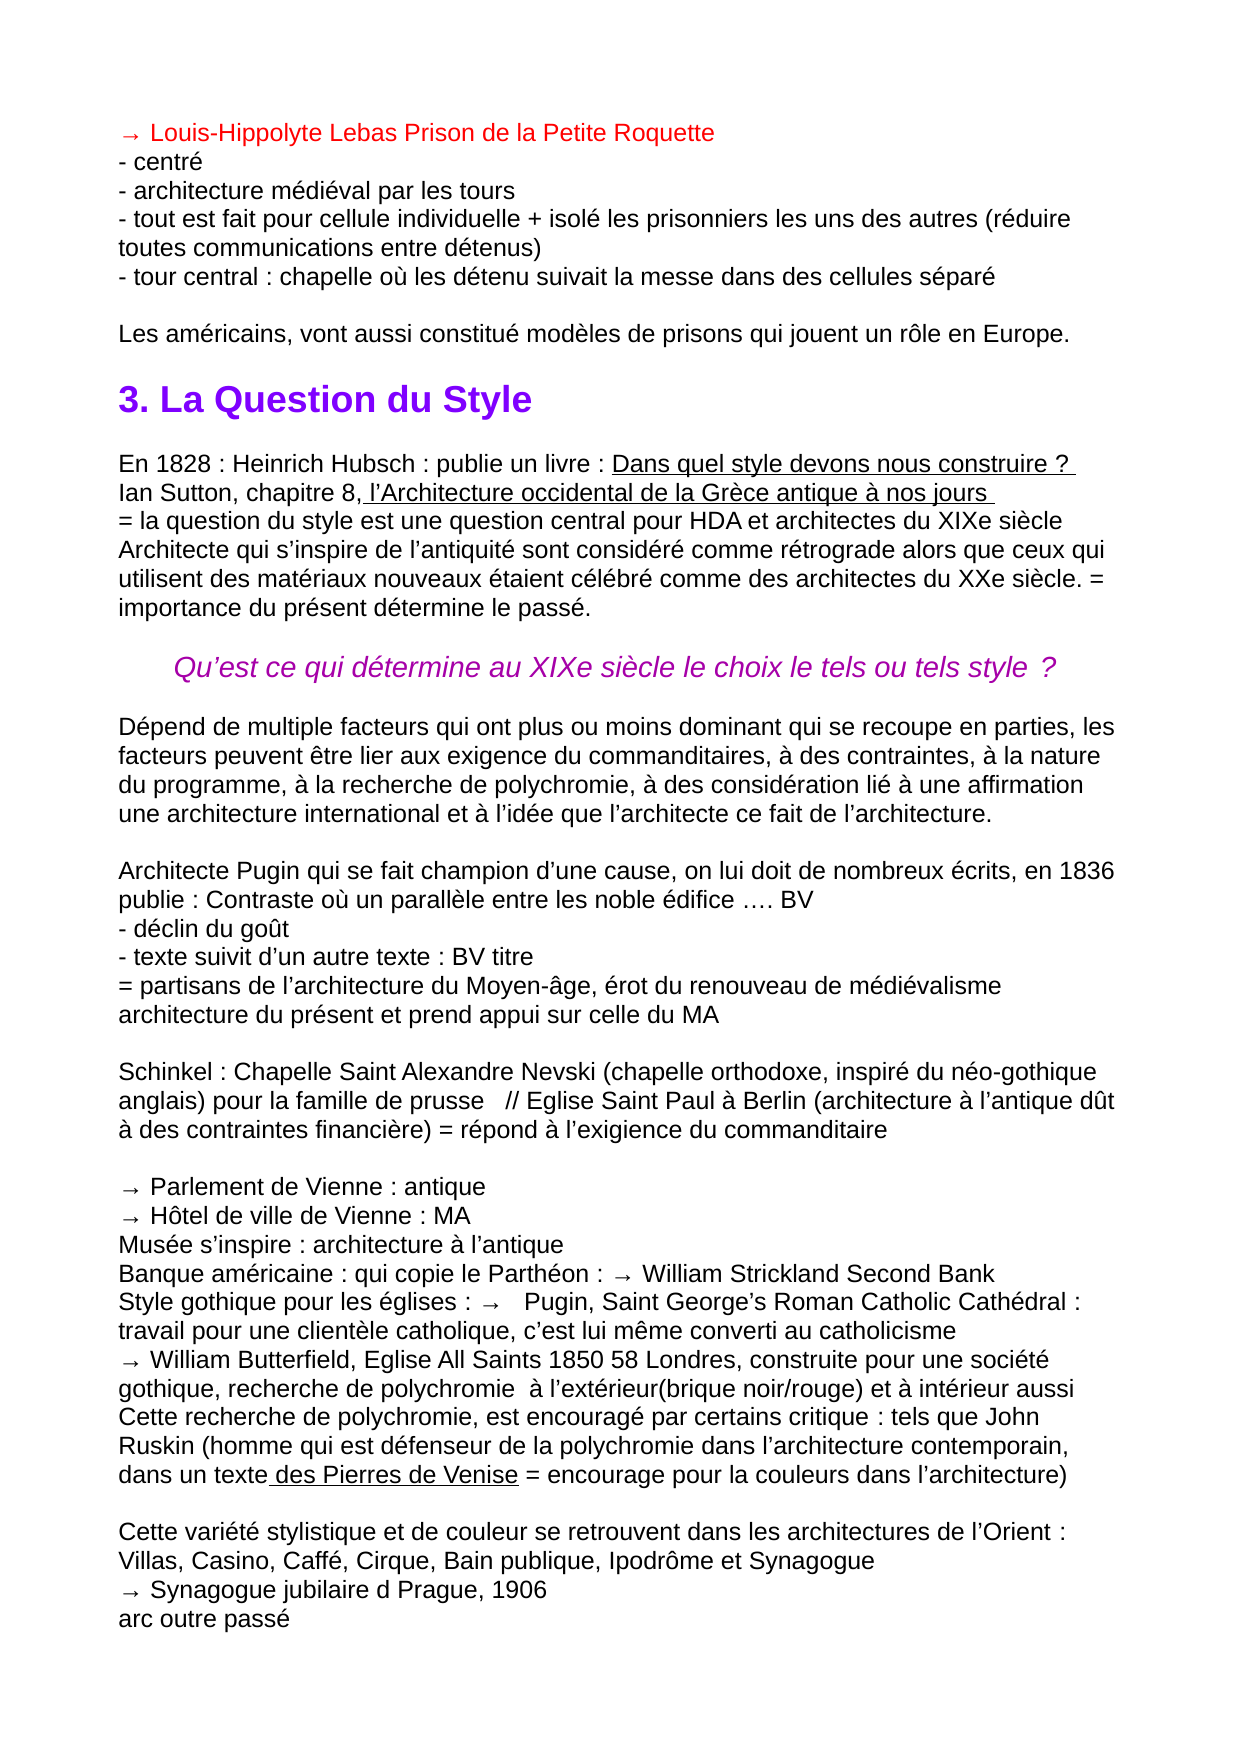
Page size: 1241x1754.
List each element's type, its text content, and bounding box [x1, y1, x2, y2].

text - centré [118, 147, 1122, 176]
text → Parlement de Vienne : antique [118, 1172, 1122, 1201]
text Musée s’inspire : architecture à l’antique [118, 1230, 1122, 1258]
text En 1828 : Heinrich Hubsch : publie un livre : Dans quel style devons nous construire ? [118, 449, 1122, 477]
text Banque américaine : qui copie le Parthéon : → William Strickland Second Bank [118, 1258, 1122, 1287]
text Schinkel : Chapelle Saint Alexandre Nevski (chapelle orthodoxe, inspiré du néo-gothique anglais) pour la famille de prusse // Eglise Saint Paul à Berlin (architecture à l’antique dût à des contraintes financière) = répond à l’exigience du commanditaire [118, 1057, 1122, 1143]
text - tout est fait pour cellule individuelle + isolé les prisonniers les uns des autres (réduire toutes communications entre détenus) [118, 204, 1122, 262]
text = partisans de l’architecture du Moyen-âge, érot du renouveau de médiévalisme [118, 971, 1122, 1000]
text Les américains, vont aussi constitué modèles de prisons qui jouent un rôle en Europe. [118, 319, 1122, 348]
text 3. La Question du Style [118, 377, 1122, 420]
text Cette recherche de polychromie, est encouragé par certains critique : tels que John Ruskin (homme qui est défenseur de la polychromie dans l’architecture contemporain, dans un texte des Pierres de Venise = encourage pour la couleurs dans l’architecture) [118, 1402, 1122, 1488]
text - tour central : chapelle où les détenu suivait la messe dans des cellules séparé [118, 262, 1122, 291]
text Ian Sutton, chapitre 8, l’Architecture occidental de la Grèce antique à nos jours [118, 477, 1122, 506]
text Dépend de multiple facteurs qui ont plus ou moins dominant qui se recoupe en parties, les facteurs peuvent être lier aux exigence du commanditaires, à des contraintes, à la nature du programme, à la recherche de polychromie, à des considération lié à une affirmation une architecture international et à l’idée que l’architecte ce fait de l’architecture. [118, 712, 1122, 827]
text arc outre passé [118, 1603, 1122, 1632]
text Architecte qui s’inspire de l’antiquité sont considéré comme rétrograde alors que ceux qui utilisent des matériaux nouveaux étaient célébré comme des architectes du XXe siècle. = importance du présent détermine le passé. [118, 535, 1122, 621]
text - texte suivit d’un autre texte : BV titre [118, 942, 1122, 971]
text Architecte Pugin qui se fait champion d’une cause, on lui doit de nombreux écrits, en 1836 publie : Contraste où un parallèle entre les noble édifice …. BV [118, 856, 1122, 913]
text → William Butterfield, Eglise All Saints 1850 58 Londres, construite pour une société gothique, recherche de polychromie à l’extérieur(brique noir/rouge) et à intérieur aussi [118, 1345, 1122, 1402]
text Cette variété stylistique et de couleur se retrouvent dans les architectures de l’Orient : Villas, Casino, Caffé, Cirque, Bain publique, Ipodrôme et Synagogue [118, 1517, 1122, 1575]
text → Synagogue jubilaire d Prague, 1906 [118, 1575, 1122, 1603]
text - architecture médiéval par les tours [118, 176, 1122, 204]
text - déclin du goût [118, 913, 1122, 942]
text → Louis-Hippolyte Lebas Prison de la Petite Roquette [118, 118, 1122, 147]
text architecture du présent et prend appui sur celle du MA [118, 1000, 1122, 1028]
text = la question du style est une question central pour HDA et architectes du XIXe siècle [118, 506, 1122, 535]
text Qu’est ce qui détermine au XIXe siècle le choix le tels ou tels style ? [118, 650, 1122, 683]
text Style gothique pour les églises : → Pugin, Saint George’s Roman Catholic Cathédral : travail pour une clientèle catholique, c’est lui même converti au catholicisme [118, 1287, 1122, 1345]
text → Hôtel de ville de Vienne : MA [118, 1201, 1122, 1230]
